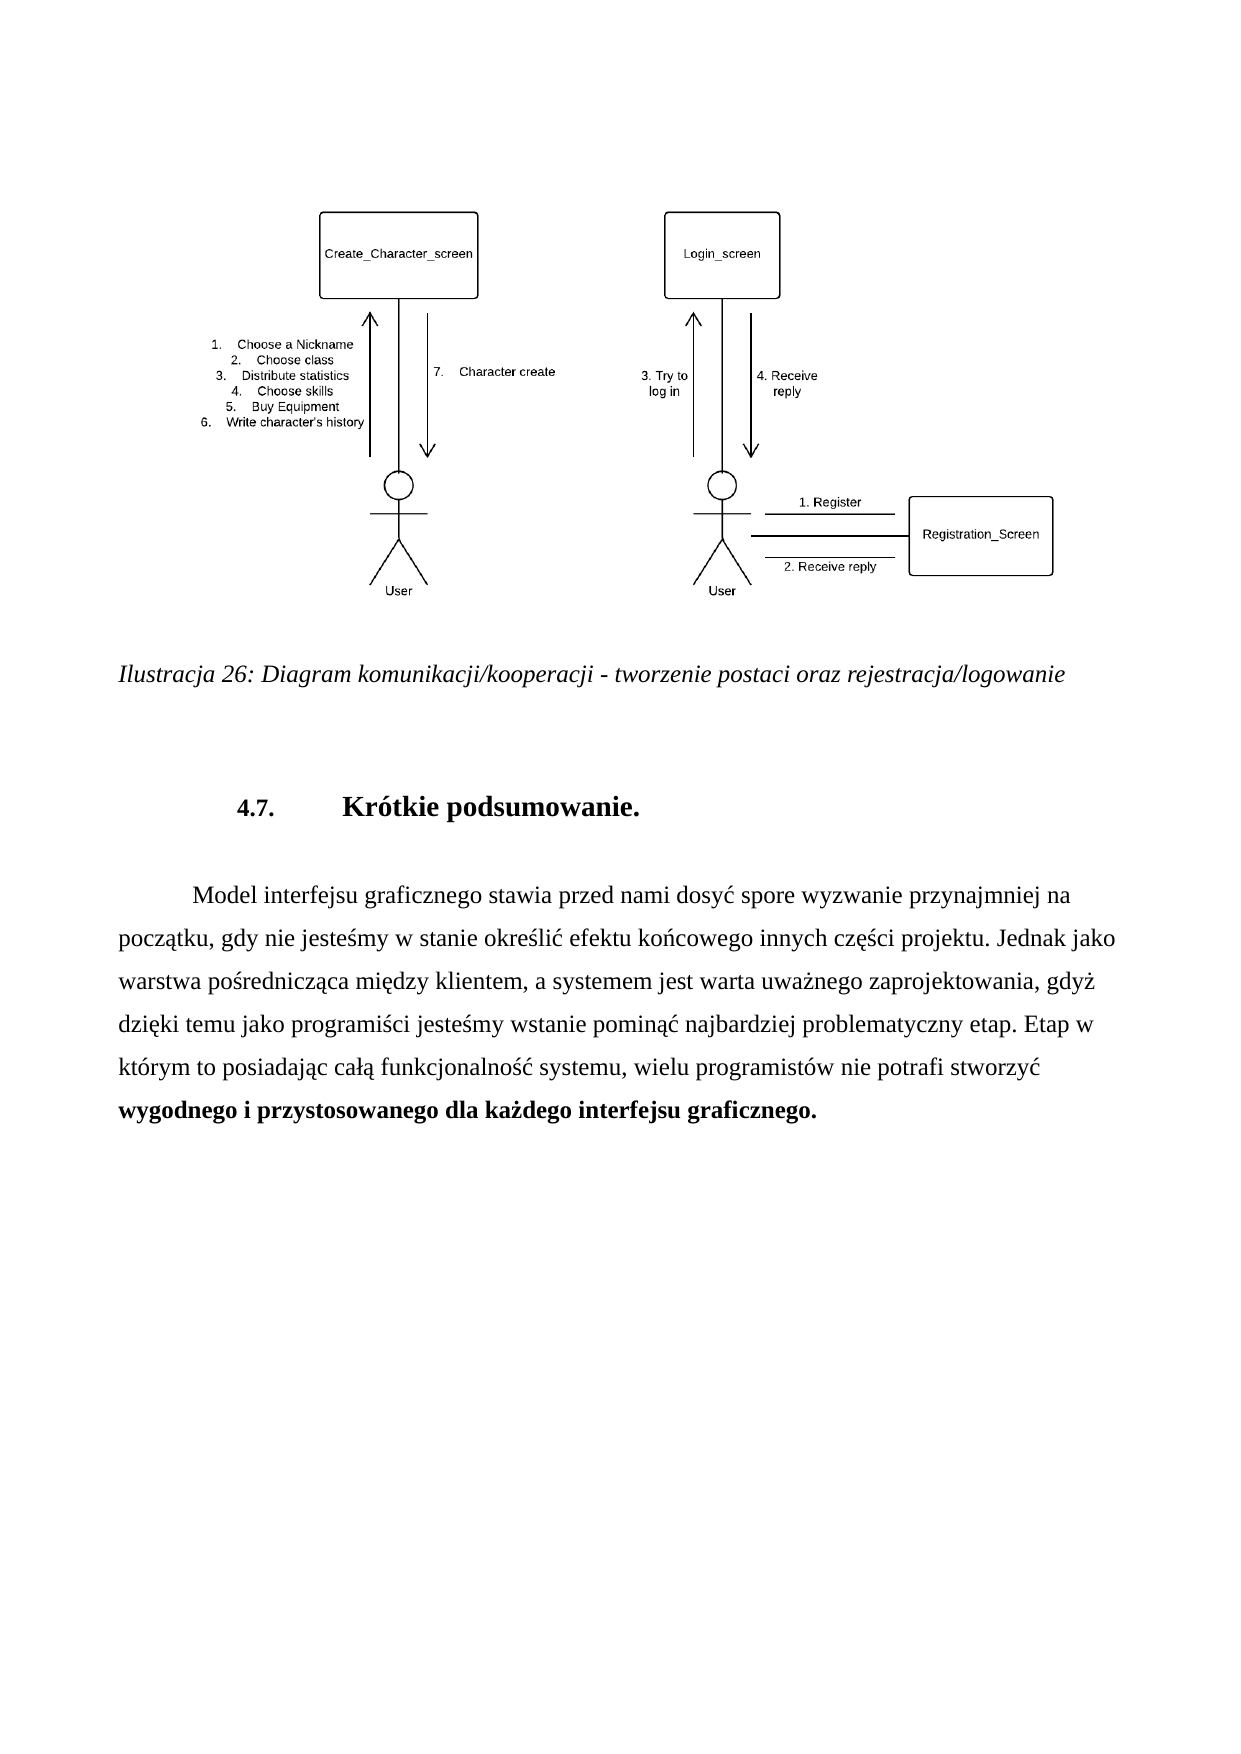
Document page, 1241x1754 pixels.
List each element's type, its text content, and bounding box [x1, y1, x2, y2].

text Model interfejsu graficznego stawia przed nami dosyć spore wyzwanie przynajmniej na [118, 880, 1122, 909]
picture [118, 140, 1123, 660]
text dzięki temu jako programiści jesteśmy wstanie pominąć najbardziej problematyczny etap. Etap w [118, 1009, 1122, 1038]
text Ilustracja 26: Diagram komunikacji/kooperacji - tworzenie postaci oraz rejestracja/logowanie [118, 660, 1122, 688]
text wygodnego i przystosowanego dla każdego interfejsu graficznego. [118, 1096, 1122, 1124]
list Krótkie podsumowanie. [231, 789, 1122, 866]
text warstwa pośrednicząca między klientem, a systemem jest warta uważnego zaprojektowania, gdyż [118, 966, 1122, 995]
text początku, gdy nie jesteśmy w stanie określić efektu końcowego innych części projektu. Jednak jako [118, 923, 1122, 952]
text którym to posiadając całą funkcjonalność systemu, wielu programistów nie potrafi stworzyć [118, 1052, 1122, 1081]
